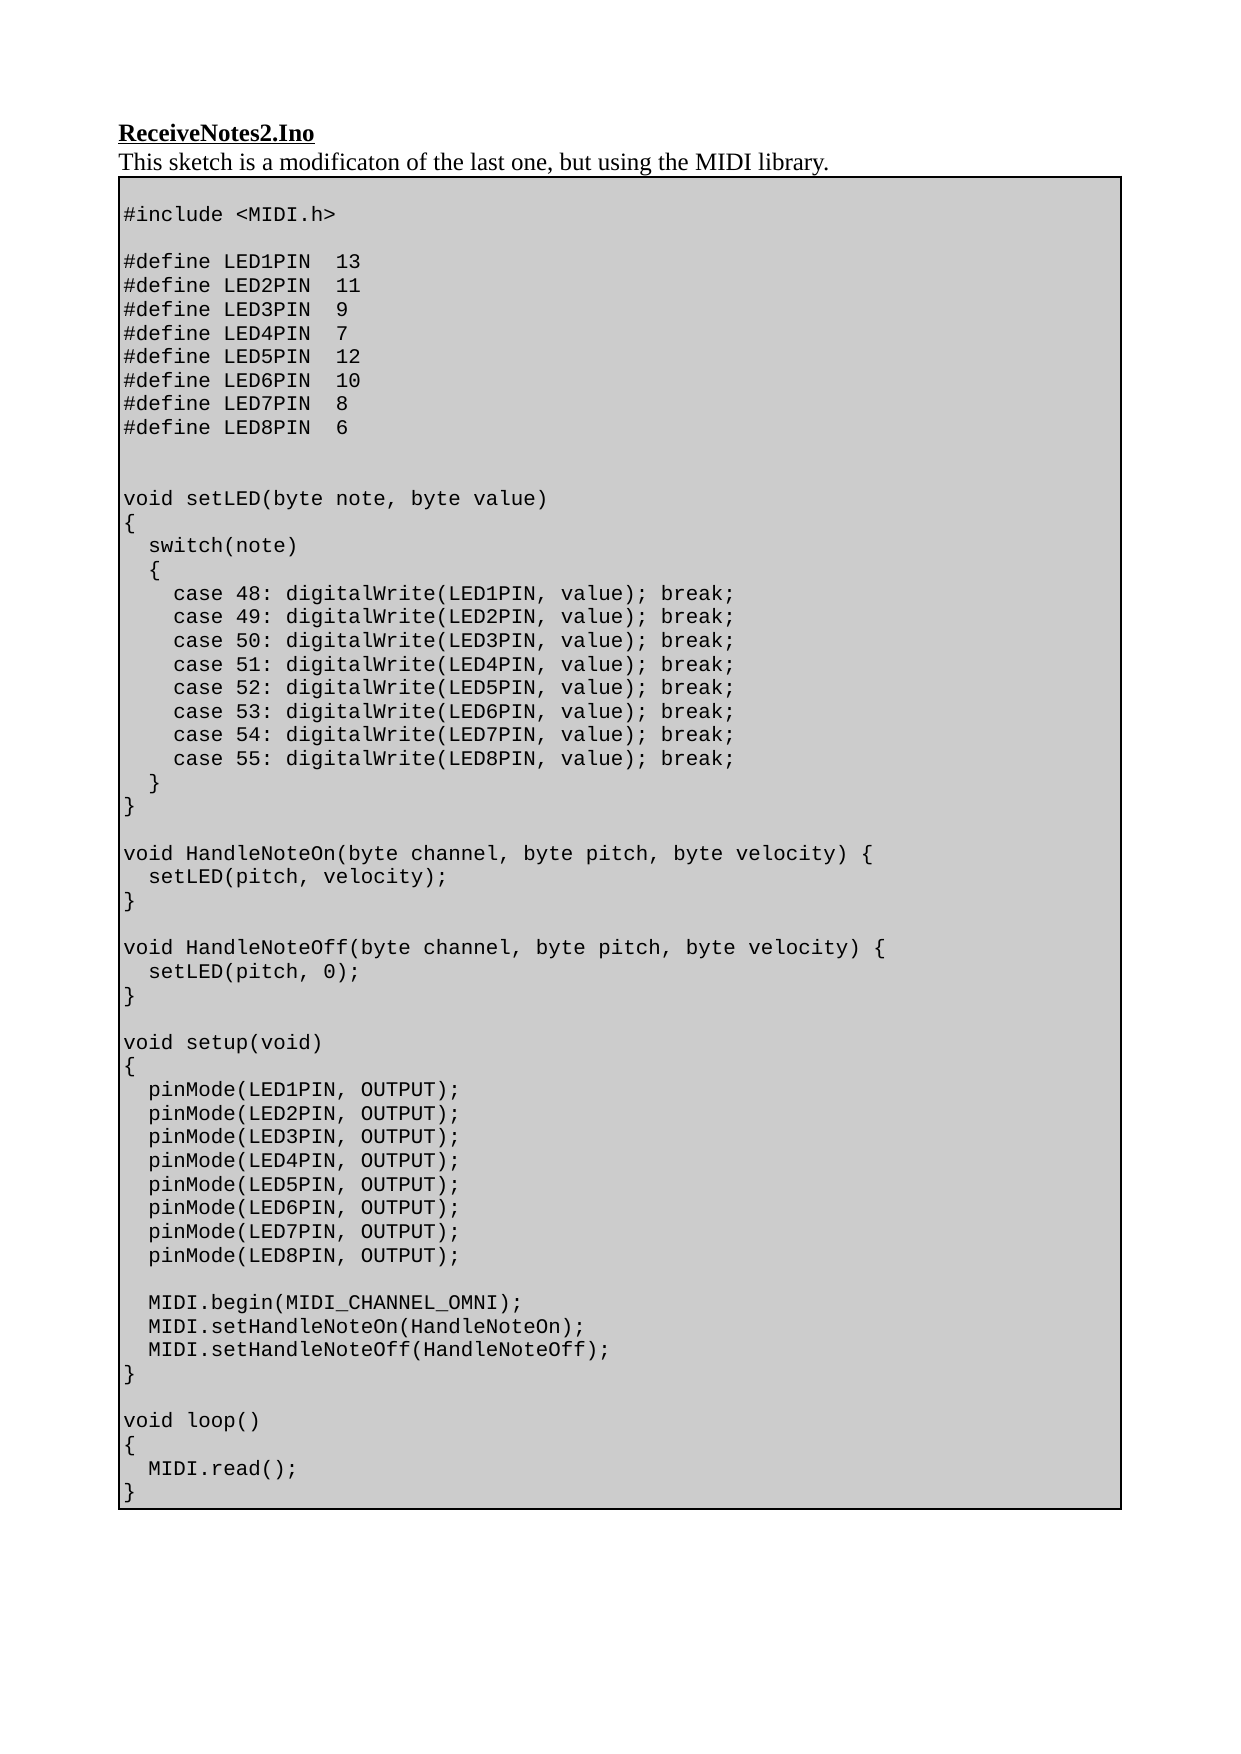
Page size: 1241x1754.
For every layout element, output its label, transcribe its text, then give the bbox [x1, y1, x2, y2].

text pinMode(LED3PIN, OUTPUT); [120, 1121, 1120, 1145]
text MIDI.setHandleNoteOn(HandleNoteOn); [120, 1311, 1120, 1334]
text MIDI.read(); [120, 1452, 1120, 1476]
text void setLED(byte note, byte value) [120, 483, 1120, 507]
text } [120, 1358, 1120, 1382]
text case 54: digitalWrite(LED7PIN, value); break; [120, 719, 1120, 743]
text { [120, 1429, 1120, 1452]
text #define LED3PIN 9 [120, 294, 1120, 317]
text } [120, 1476, 1120, 1508]
text MIDI.begin(MIDI_CHANNEL_OMNI); [120, 1287, 1120, 1311]
text pinMode(LED1PIN, OUTPUT); [120, 1074, 1120, 1098]
text #include <MIDI.h> [120, 199, 1120, 223]
text #define LED1PIN 13 [120, 247, 1120, 270]
text This sketch is a modificaton of the last one, but using the MIDI library. [118, 147, 1122, 176]
text { [120, 554, 1120, 578]
text case 49: digitalWrite(LED2PIN, value); break; [120, 601, 1120, 625]
text #define LED4PIN 7 [120, 317, 1120, 341]
text setLED(pitch, 0); [120, 956, 1120, 979]
text case 51: digitalWrite(LED4PIN, value); break; [120, 648, 1120, 672]
text pinMode(LED7PIN, OUTPUT); [120, 1216, 1120, 1240]
text MIDI.setHandleNoteOff(HandleNoteOff); [120, 1334, 1120, 1358]
text { [120, 507, 1120, 530]
text pinMode(LED4PIN, OUTPUT); [120, 1145, 1120, 1169]
text pinMode(LED5PIN, OUTPUT); [120, 1169, 1120, 1192]
text } [120, 885, 1120, 909]
text pinMode(LED2PIN, OUTPUT); [120, 1098, 1120, 1121]
text ReceiveNotes2.Ino [118, 118, 1122, 147]
text case 50: digitalWrite(LED3PIN, value); break; [120, 625, 1120, 648]
text case 53: digitalWrite(LED6PIN, value); break; [120, 696, 1120, 719]
text { [120, 1051, 1120, 1074]
text case 48: digitalWrite(LED1PIN, value); break; [120, 578, 1120, 601]
text #define LED2PIN 11 [120, 270, 1120, 294]
text #define LED6PIN 10 [120, 365, 1120, 388]
text void loop() [120, 1405, 1120, 1429]
text #define LED7PIN 8 [120, 388, 1120, 412]
text setLED(pitch, velocity); [120, 861, 1120, 885]
text } [120, 979, 1120, 1003]
text void HandleNoteOn(byte channel, byte pitch, byte velocity) { [120, 838, 1120, 861]
text #define LED8PIN 6 [120, 412, 1120, 436]
text } [120, 767, 1120, 790]
text void setup(void) [120, 1027, 1120, 1051]
text #define LED5PIN 12 [120, 341, 1120, 365]
text case 55: digitalWrite(LED8PIN, value); break; [120, 743, 1120, 767]
text pinMode(LED8PIN, OUTPUT); [120, 1240, 1120, 1263]
text } [120, 790, 1120, 814]
text case 52: digitalWrite(LED5PIN, value); break; [120, 672, 1120, 696]
text void HandleNoteOff(byte channel, byte pitch, byte velocity) { [120, 932, 1120, 956]
text pinMode(LED6PIN, OUTPUT); [120, 1192, 1120, 1216]
text switch(note) [120, 530, 1120, 554]
